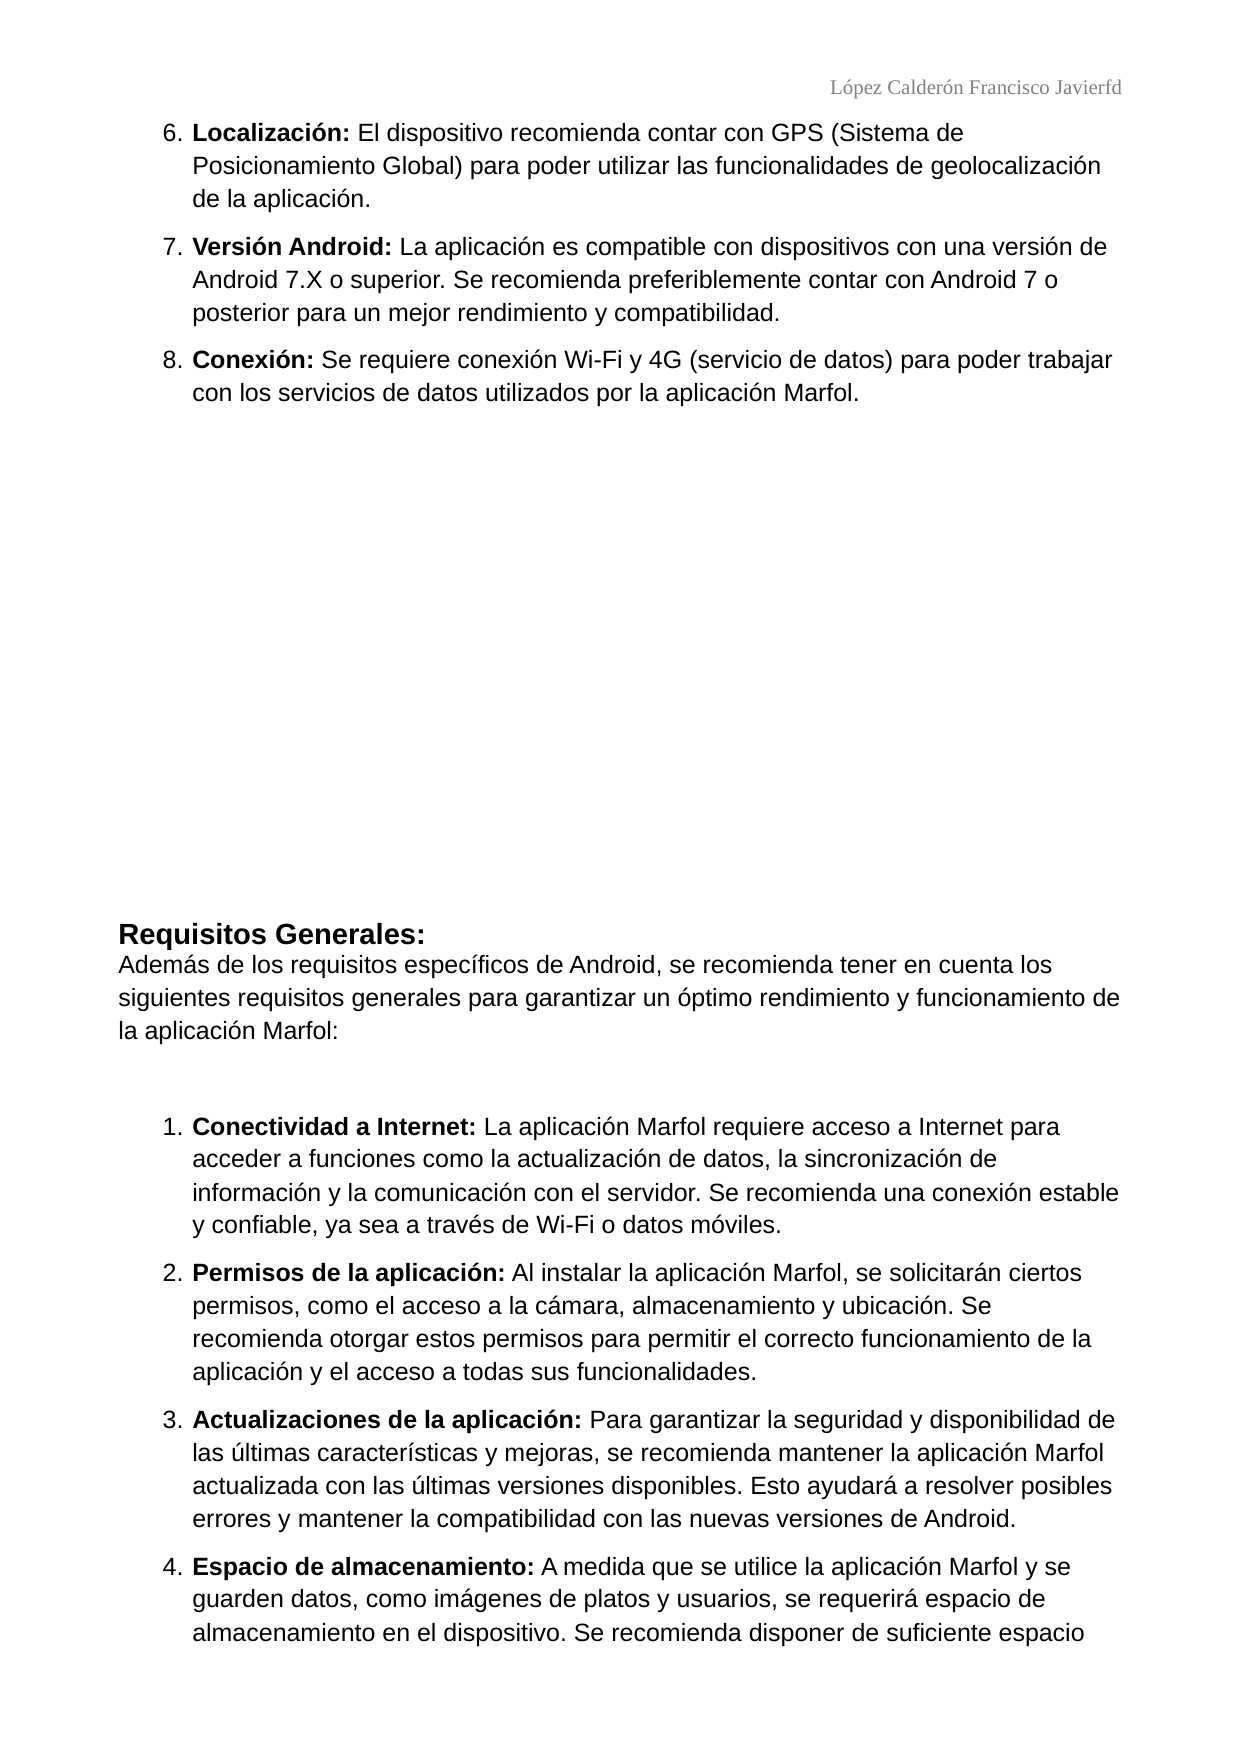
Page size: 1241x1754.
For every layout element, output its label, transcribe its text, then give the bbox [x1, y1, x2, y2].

list Actualizaciones de la aplicación: Para garantizar la seguridad y disponibilidad de las últimas características y mejoras, se recomienda mantener la aplicación Marfol actualizada con las últimas versiones disponibles. Esto ayudará a resolver posibles errores y mantener la compatibilidad con las nuevas versiones de Android. [162, 1405, 1122, 1533]
text Además de los requisitos específicos de Android, se recomienda tener en cuenta los siguientes requisitos generales para garantizar un óptimo rendimiento y funcionamiento de la aplicación Marfol: [118, 950, 1122, 1045]
list Localización: El dispositivo recomienda contar con GPS (Sistema de Posicionamiento Global) para poder utilizar las funcionalidades de geolocalización de la aplicación. [162, 118, 1122, 213]
list Conexión: Se requiere conexión Wi-Fi y 4G (servicio de datos) para poder trabajar con los servicios de datos utilizados por la aplicación Marfol. [162, 345, 1122, 407]
list Conectividad a Internet: La aplicación Marfol requiere acceso a Internet para acceder a funciones como la actualización de datos, la sincronización de información y la comunicación con el servidor. Se recomienda una conexión estable y confiable, ya sea a través de Wi-Fi o datos móviles. [162, 1111, 1122, 1239]
list Permisos de la aplicación: Al instalar la aplicación Marfol, se solicitarán ciertos permisos, como el acceso a la cámara, almacenamiento y ubicación. Se recomienda otorgar estos permisos para permitir el correcto funcionamiento de la aplicación y el acceso a todas sus funcionalidades. [162, 1258, 1122, 1386]
subtitle Requisitos Generales: [118, 917, 1122, 950]
list Versión Android: La aplicación es compatible con dispositivos con una versión de Android 7.X o superior. Se recomienda preferiblemente contar con Android 7 o posterior para un mejor rendimiento y compatibilidad. [162, 232, 1122, 327]
list Espacio de almacenamiento: A medida que se utilice la aplicación Marfol y se guarden datos, como imágenes de platos y usuarios, se requerirá espacio de almacenamiento en el dispositivo. Se recomienda disponer de suficiente espacio [162, 1551, 1122, 1646]
